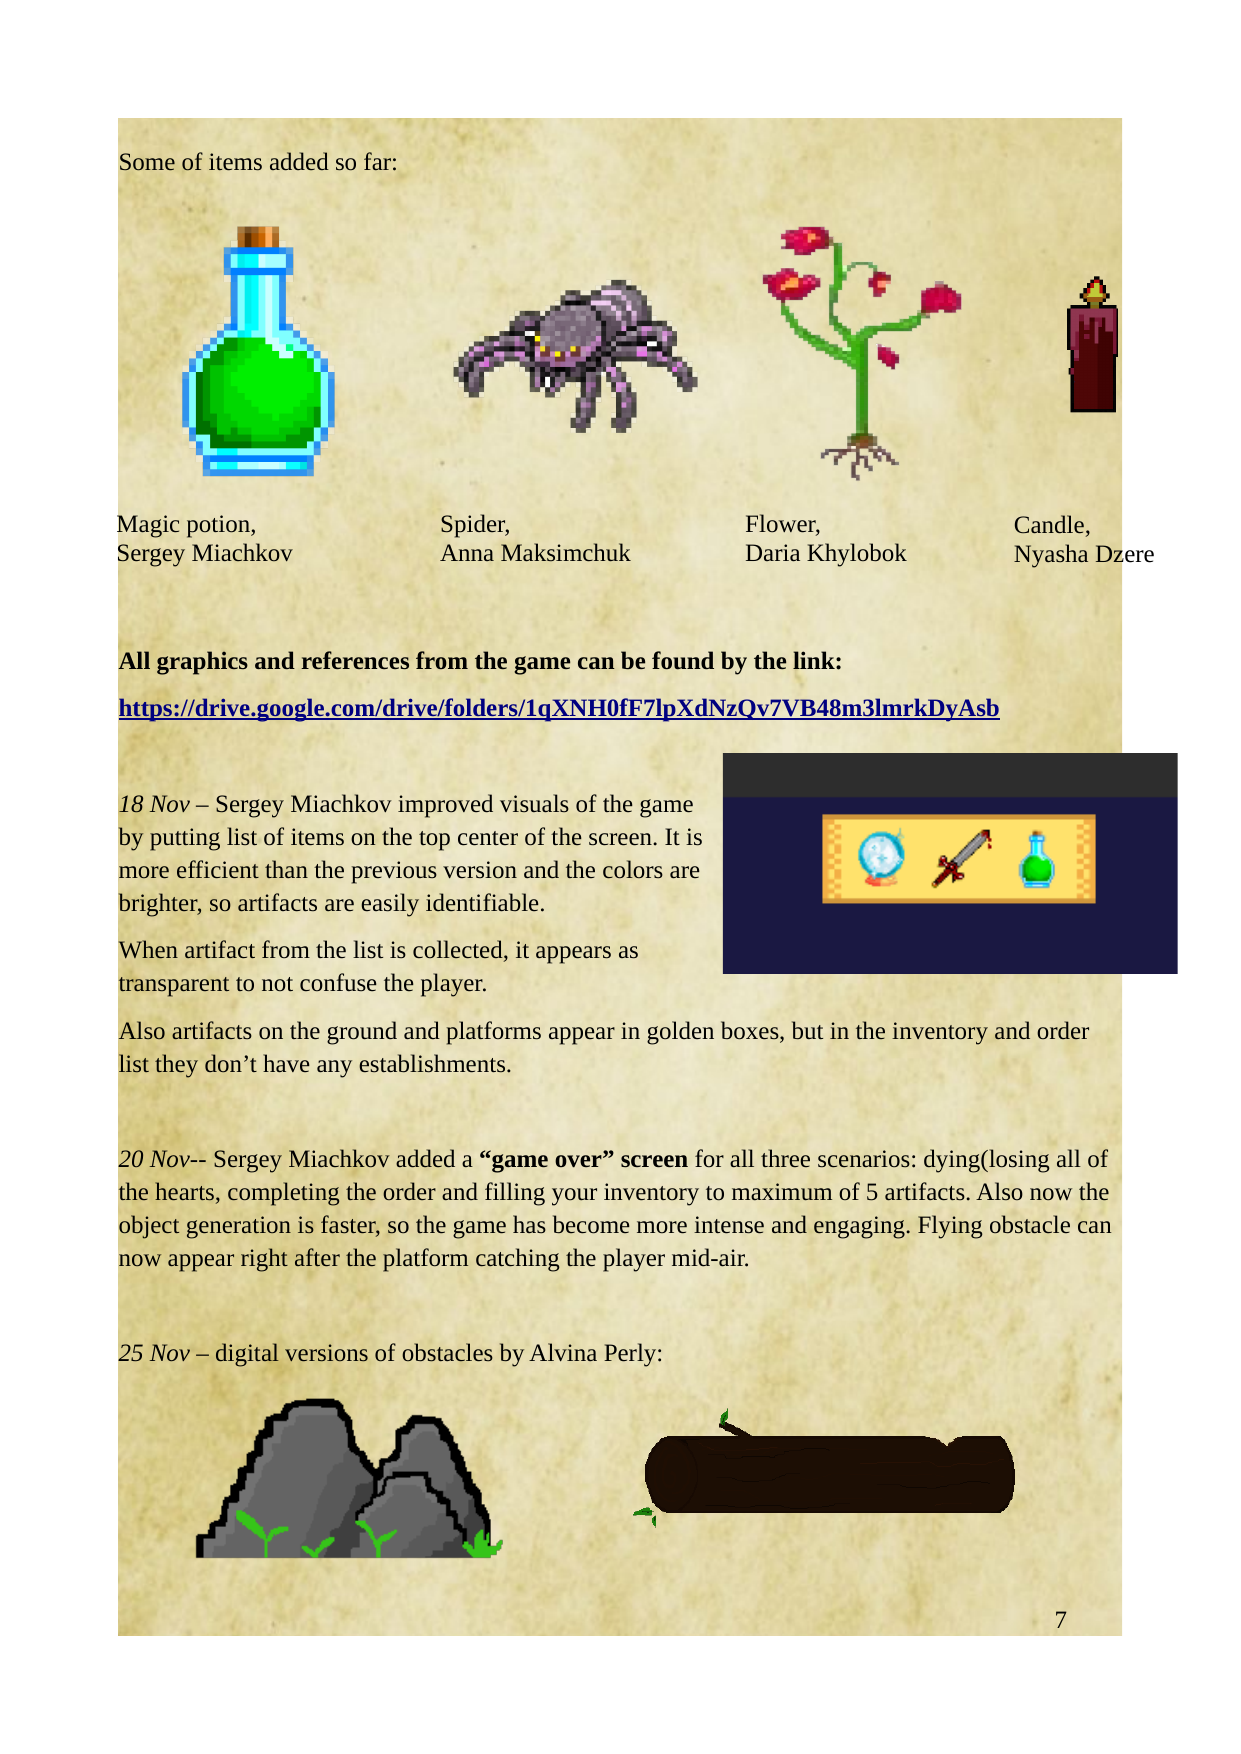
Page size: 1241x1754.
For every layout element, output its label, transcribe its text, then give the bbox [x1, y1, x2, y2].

picture [220, 1078, 1021, 1144]
text When artifact from the list is collected, it appears as transparent to not confuse the player. [118, 935, 1122, 997]
text Some of items added so far: [118, 147, 1122, 176]
picture [1017, 518, 1021, 532]
picture [1003, 222, 1176, 421]
text 18 Nov – Sergey Miachkov improved visuals of the game by putting list of items on the top center of the screen. It is more efficient than the previous version and the colors are brighter, so artifacts are easily identifiable. [118, 789, 722, 917]
picture [269, 1398, 446, 1565]
text Also artifacts on the ground and platforms appear in golden boxes, but in the inventory and order list they don’t have any establishments. [118, 1016, 1122, 1078]
picture [114, 205, 1021, 646]
picture [220, 675, 1021, 693]
picture [220, 1272, 1021, 1277]
picture [679, 1380, 1013, 1574]
text 20 Nov-- Sergey Miachkov added a “game over” screen for all three scenarios: dying(losing all of the hearts, completing the order and filling your inventory to maximum of 5 artifacts. Also now the object generation is faster, so the game has become more intense and engaging. Flying obstacle can now appear right after the platform catching the player mid-air. [118, 1144, 1122, 1272]
text https://drive.google.com/drive/folders/1qXNH0fF7lpXdNzQv7VB48m3lmrkDyAsb [118, 693, 1122, 722]
text 25 Nov – digital versions of obstacles by Alvina Perly: [118, 1338, 1122, 1367]
picture [220, 997, 1021, 1016]
picture [220, 722, 1178, 974]
text All graphics and references from the game can be found by the link: [118, 646, 1122, 675]
